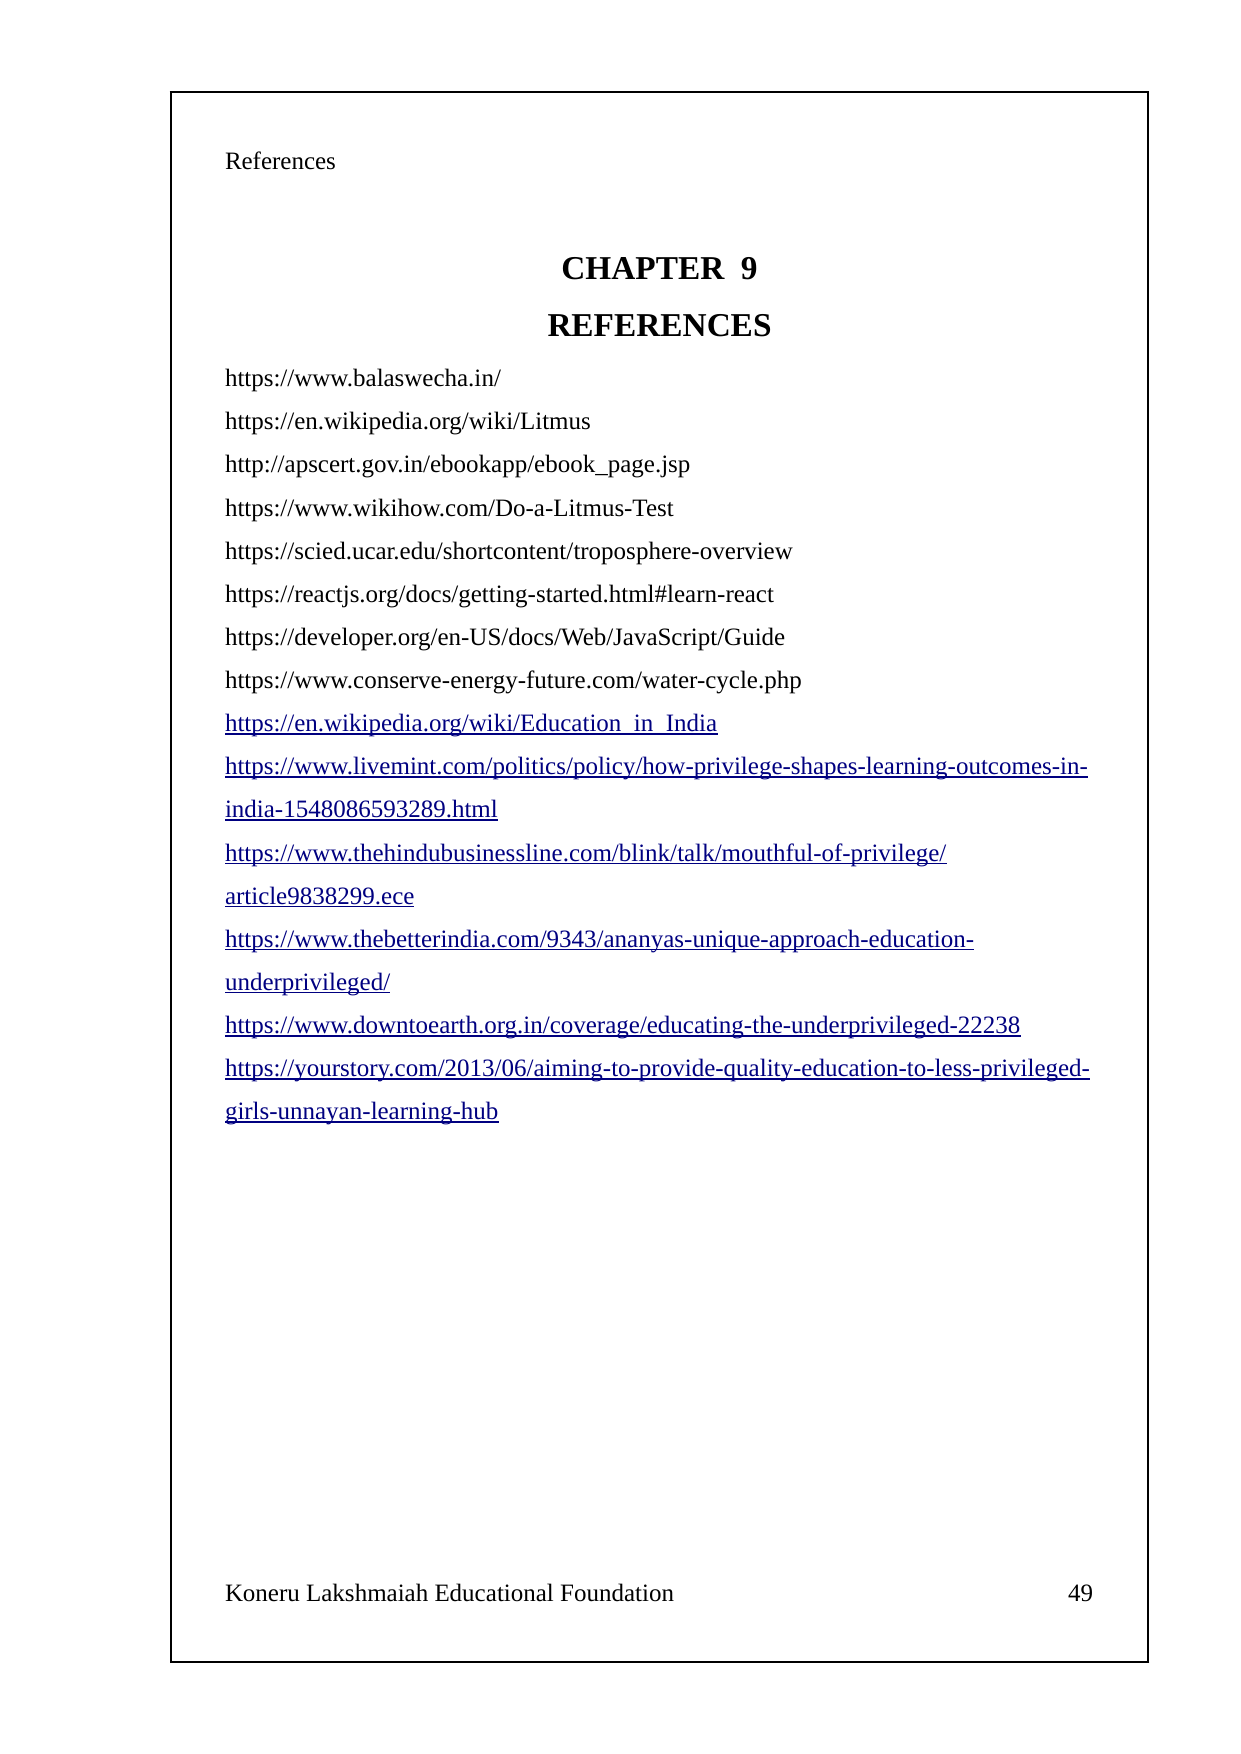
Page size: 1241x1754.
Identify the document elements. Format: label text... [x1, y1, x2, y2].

text https://reactjs.org/docs/getting-started.html#learn-react [225, 579, 1094, 608]
text https://www.livemint.com/politics/policy/how-privilege-shapes-learning-outcomes-in-india-1548086593289.html [225, 751, 1094, 823]
text CHAPTER 9 [225, 248, 1094, 287]
text https://www.balaswecha.in/ [225, 363, 1094, 392]
text https://en.wikipedia.org/wiki/Education_in_India [225, 708, 1094, 737]
text https://yourstory.com/2013/06/aiming-to-provide-quality-education-to-less-privileged-girls-unnayan-learning-hub [225, 1053, 1094, 1125]
text https://www.thehindubusinessline.com/blink/talk/mouthful-of-privilege/article9838299.ece [225, 838, 1094, 909]
text https://www.thebetterindia.com/9343/ananyas-unique-approach-education-underprivileged/ [225, 924, 1094, 996]
text https://en.wikipedia.org/wiki/Litmus [225, 406, 1094, 435]
text http://apscert.gov.in/ebookapp/ebook_page.jsp [225, 449, 1094, 478]
text https://scied.ucar.edu/shortcontent/troposphere-overview [225, 536, 1094, 564]
text https://www.downtoearth.org.in/coverage/educating-the-underprivileged-22238 [225, 1010, 1094, 1039]
text https://www.wikihow.com/Do-a-Litmus-Test [225, 493, 1094, 521]
text https://developer.org/en-US/docs/Web/JavaScript/Guide [225, 622, 1094, 651]
text https://www.conserve-energy-future.com/water-cycle.php [225, 665, 1094, 694]
text REFERENCES [225, 306, 1094, 344]
